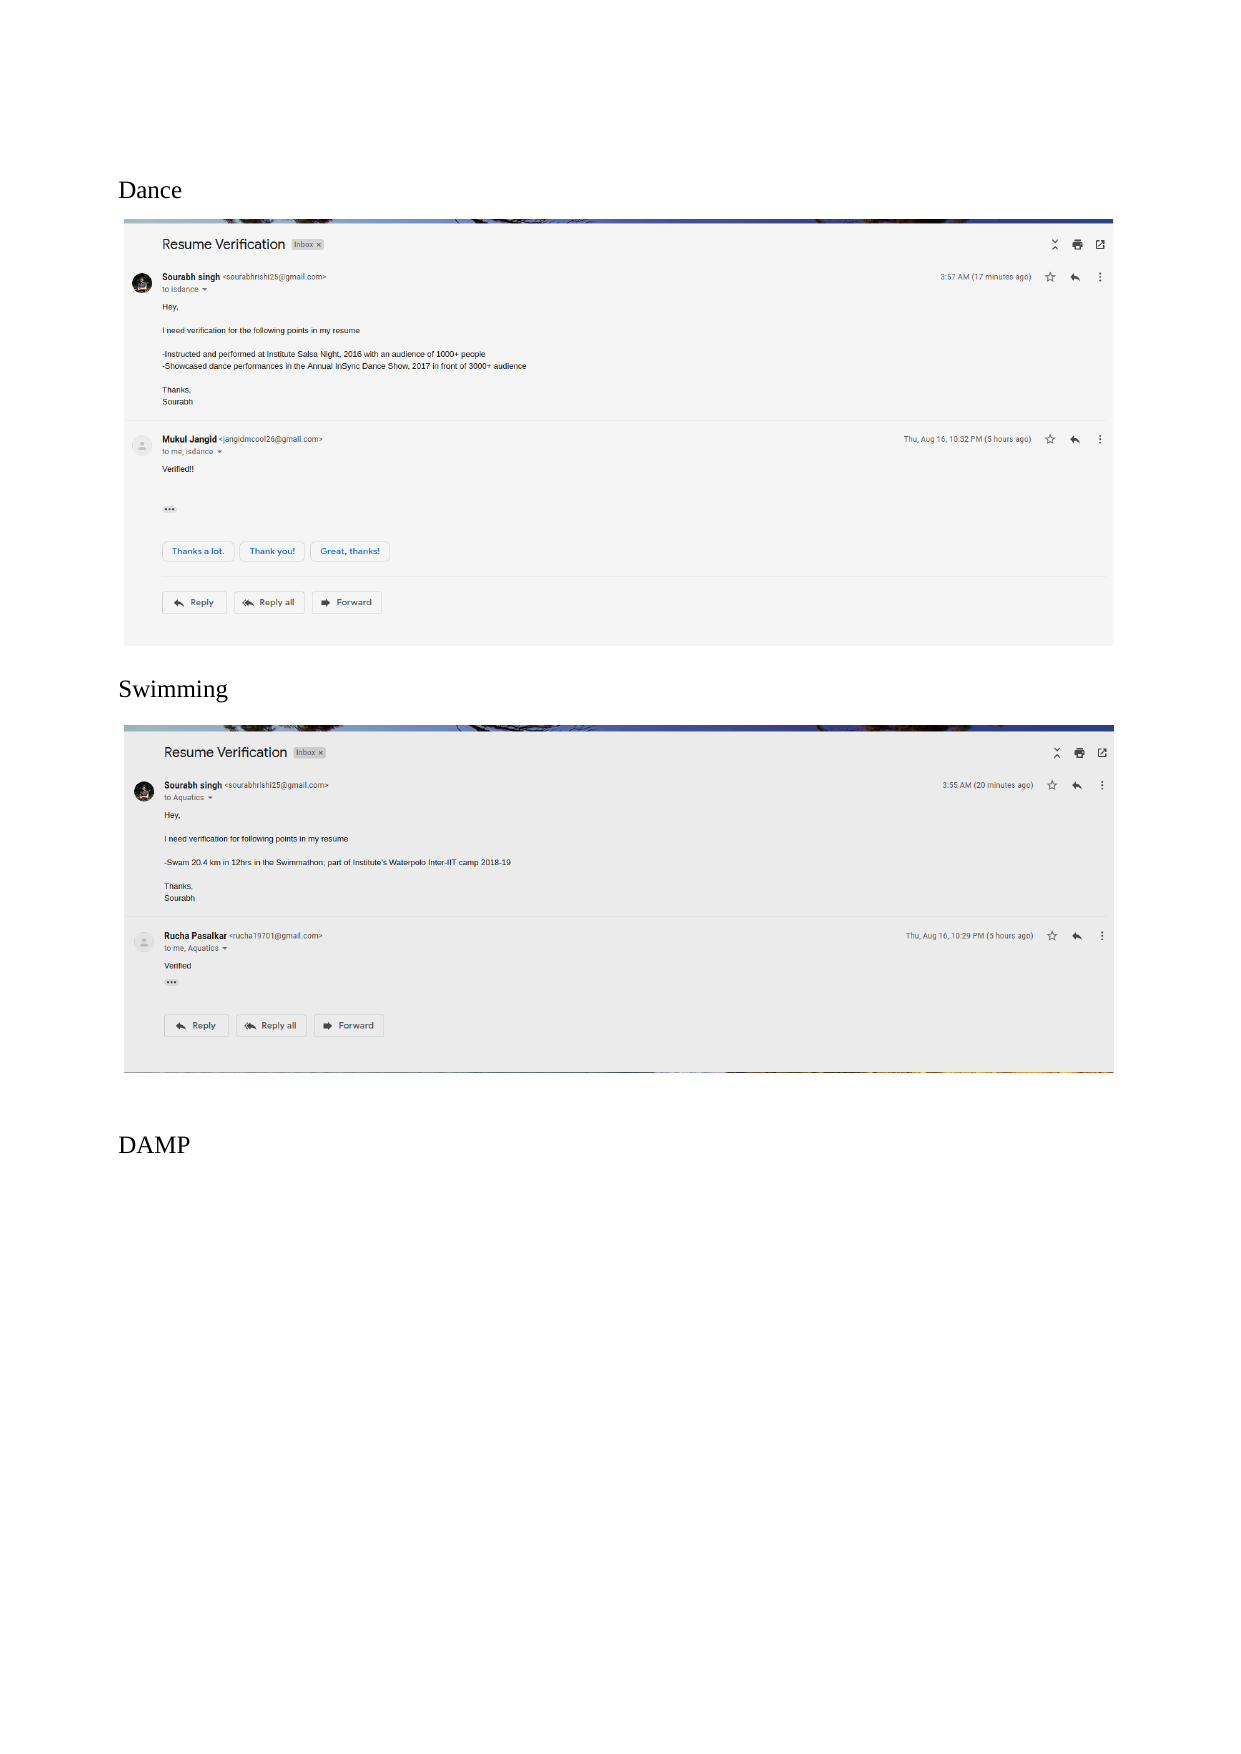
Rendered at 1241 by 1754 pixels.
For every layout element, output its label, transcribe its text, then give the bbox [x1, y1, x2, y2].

picture [124, 219, 1114, 646]
text Dance [118, 176, 1122, 204]
text DAMP [118, 1130, 1122, 1158]
text Swimming [118, 674, 1122, 703]
picture [124, 725, 1114, 1073]
